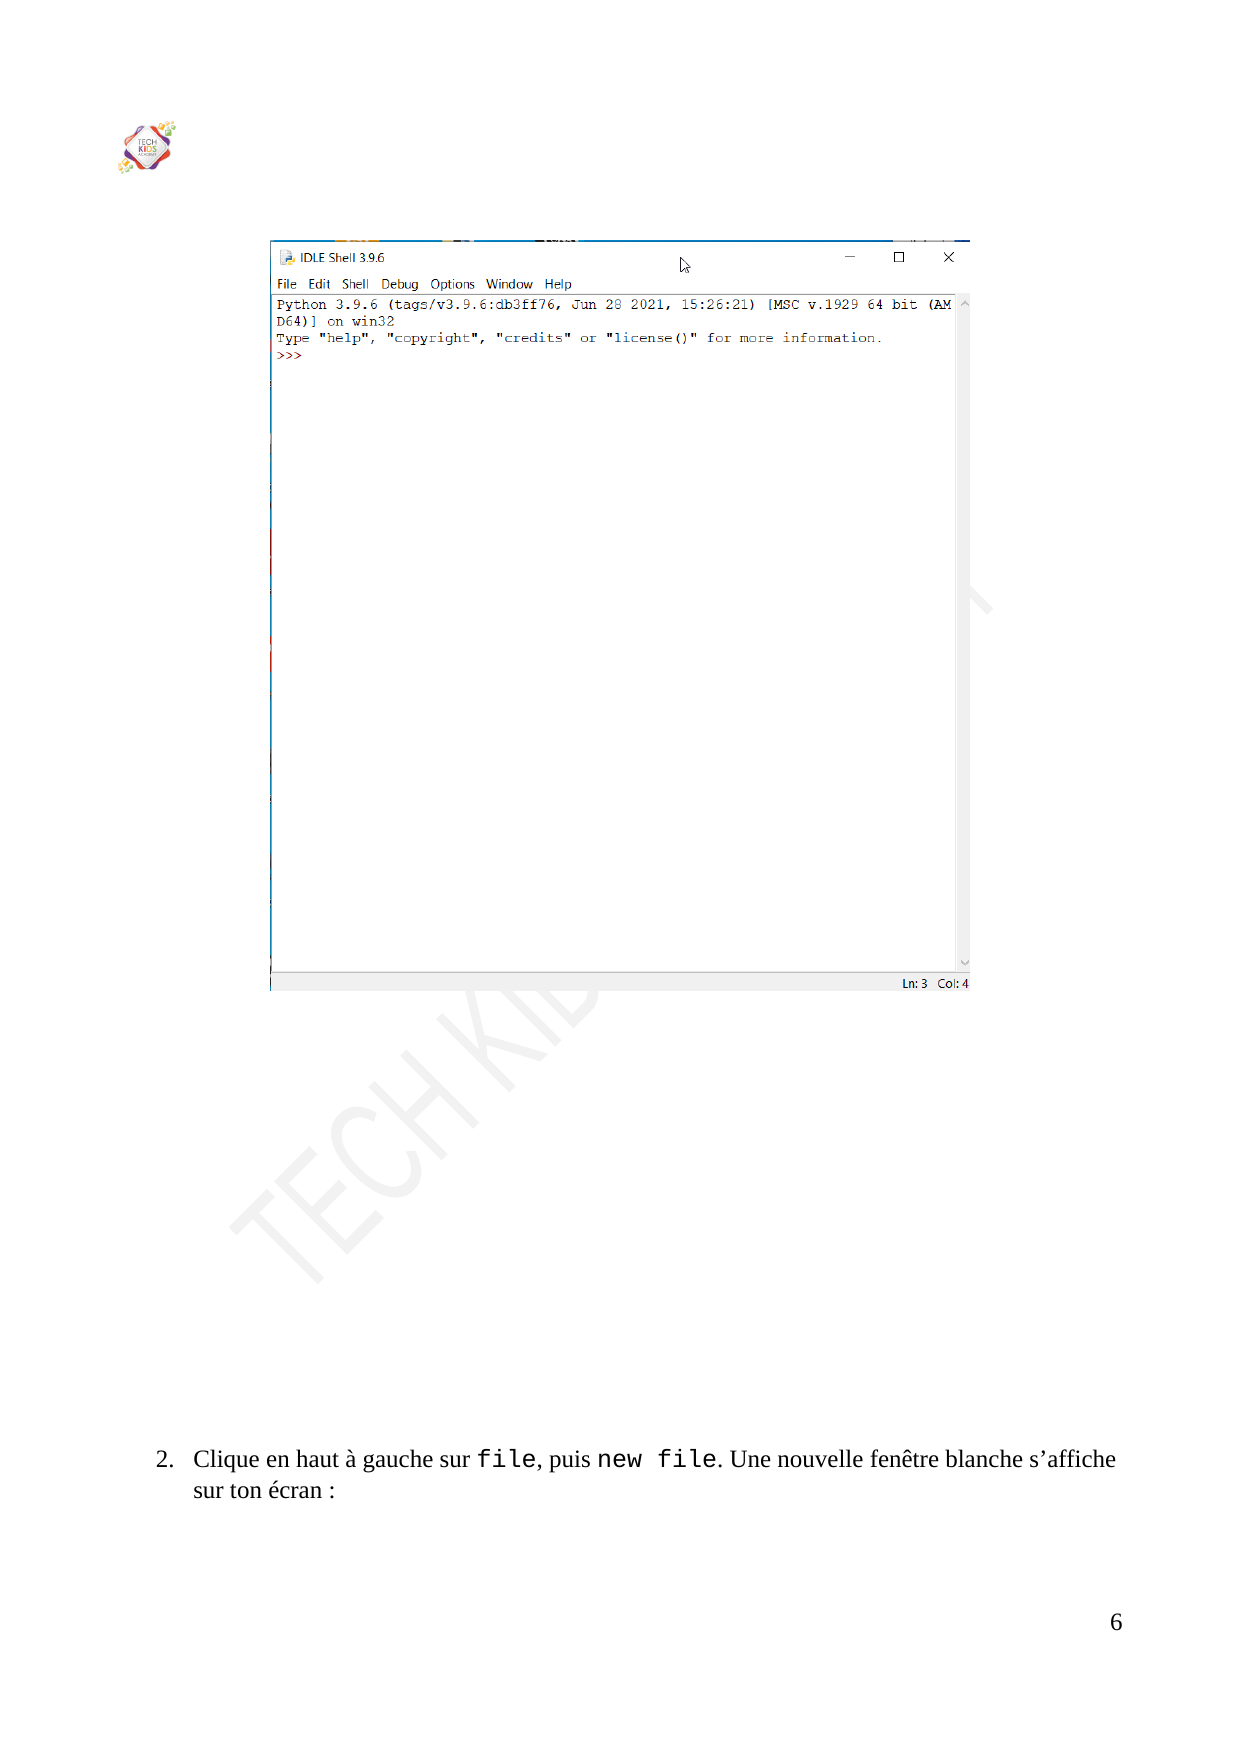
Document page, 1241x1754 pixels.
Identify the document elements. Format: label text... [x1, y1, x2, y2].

picture [270, 240, 970, 991]
list Clique en haut à gauche sur file, puis new file. Une nouvelle fenêtre blanche s’affiche sur ton écran : [156, 1444, 1122, 1503]
picture [118, 118, 176, 176]
